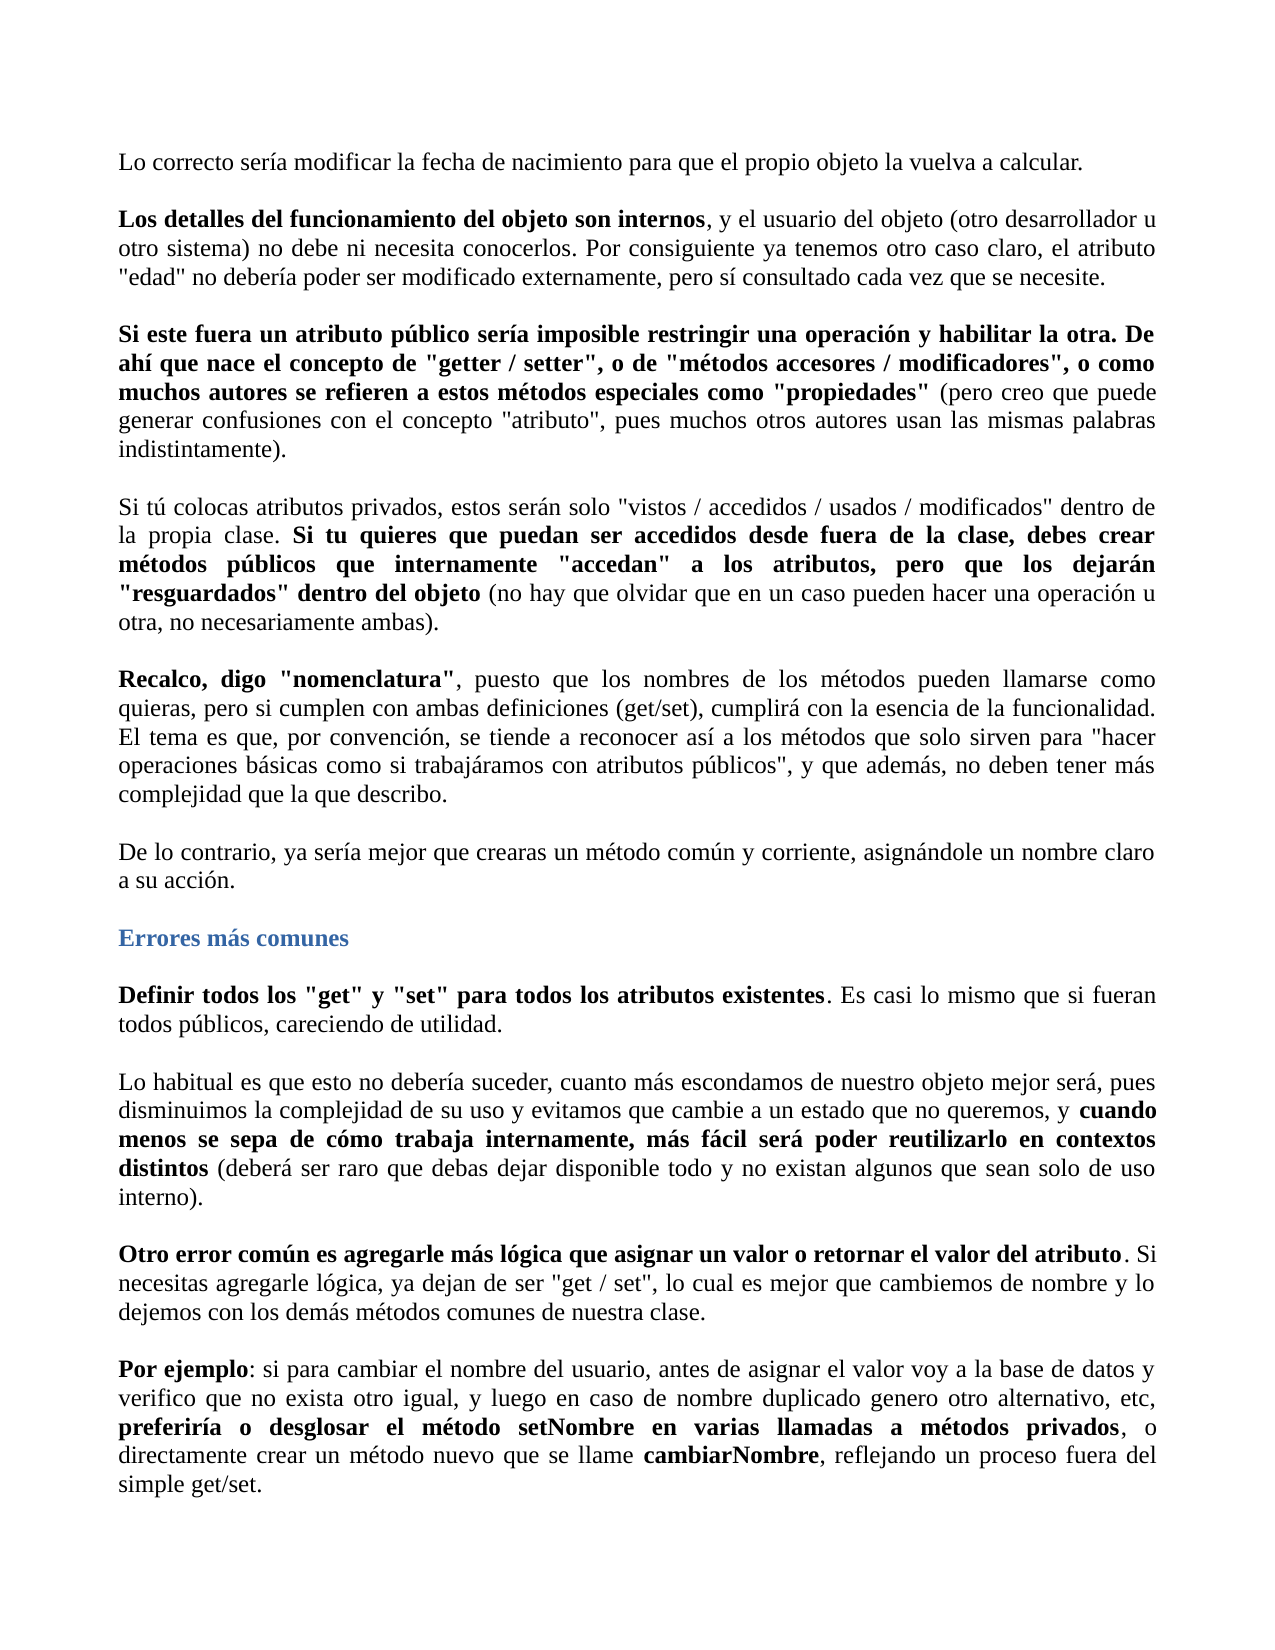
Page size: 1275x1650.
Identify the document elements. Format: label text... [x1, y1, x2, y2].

text Lo habitual es que esto no debería suceder, cuanto más escondamos de nuestro objeto mejor será, pues disminuimos la complejidad de su uso y evitamos que cambie a un estado que no queremos, y cuando menos se sepa de cómo trabaja internamente, más fácil será poder reutilizarlo en contextos distintos (deberá ser raro que debas dejar disponible todo y no existan algunos que sean solo de uso interno). [118, 1067, 1157, 1211]
text Si este fuera un atributo público sería imposible restringir una operación y habilitar la otra. De ahí que nace el concepto de "getter / setter", o de "métodos accesores / modificadores", o como muchos autores se refieren a estos métodos especiales como "propiedades" (pero creo que puede generar confusiones con el concepto "atributo", pues muchos otros autores usan las mismas palabras indistintamente). [118, 319, 1157, 463]
text Recalco, digo "nomenclatura", puesto que los nombres de los métodos pueden llamarse como quieras, pero si cumplen con ambas definiciones (get/set), cumplirá con la esencia de la funcionalidad. El tema es que, por convención, se tiende a reconocer así a los métodos que solo sirven para "hacer operaciones básicas como si trabajáramos con atributos públicos", y que además, no deben tener más complejidad que la que describo. [118, 664, 1157, 808]
text Los detalles del funcionamiento del objeto son internos, y el usuario del objeto (otro desarrollador u otro sistema) no debe ni necesita conocerlos. Por consiguiente ya tenemos otro caso claro, el atributo "edad" no debería poder ser modificado externamente, pero sí consultado cada vez que se necesite. [118, 204, 1157, 291]
text Lo correcto sería modificar la fecha de nacimiento para que el propio objeto la vuelva a calcular. [118, 147, 1157, 176]
text Si tú colocas atributos privados, estos serán solo "vistos / accedidos / usados / modificados" dentro de la propia clase. Si tu quieres que puedan ser accedidos desde fuera de la clase, debes crear métodos públicos que internamente "accedan" a los atributos, pero que los dejarán "resguardados" dentro del objeto (no hay que olvidar que en un caso pueden hacer una operación u otra, no necesariamente ambas). [118, 492, 1157, 636]
text Definir todos los "get" y "set" para todos los atributos existentes. Es casi lo mismo que si fueran todos públicos, careciendo de utilidad. [118, 981, 1157, 1038]
text De lo contrario, ya sería mejor que crearas un método común y corriente, asignándole un nombre claro a su acción. [118, 837, 1157, 894]
text Errores más comunes [118, 923, 1157, 952]
text Otro error común es agregarle más lógica que asignar un valor o retornar el valor del atributo. Si necesitas agregarle lógica, ya dejan de ser "get / set", lo cual es mejor que cambiemos de nombre y lo dejemos con los demás métodos comunes de nuestra clase. [118, 1239, 1157, 1326]
text Por ejemplo: si para cambiar el nombre del usuario, antes de asignar el valor voy a la base de datos y verifico que no exista otro igual, y luego en caso de nombre duplicado genero otro alternativo, etc, preferiría o desglosar el método setNombre en varias llamadas a métodos privados, o directamente crear un método nuevo que se llame cambiarNombre, reflejando un proceso fuera del simple get/set. [118, 1354, 1157, 1498]
